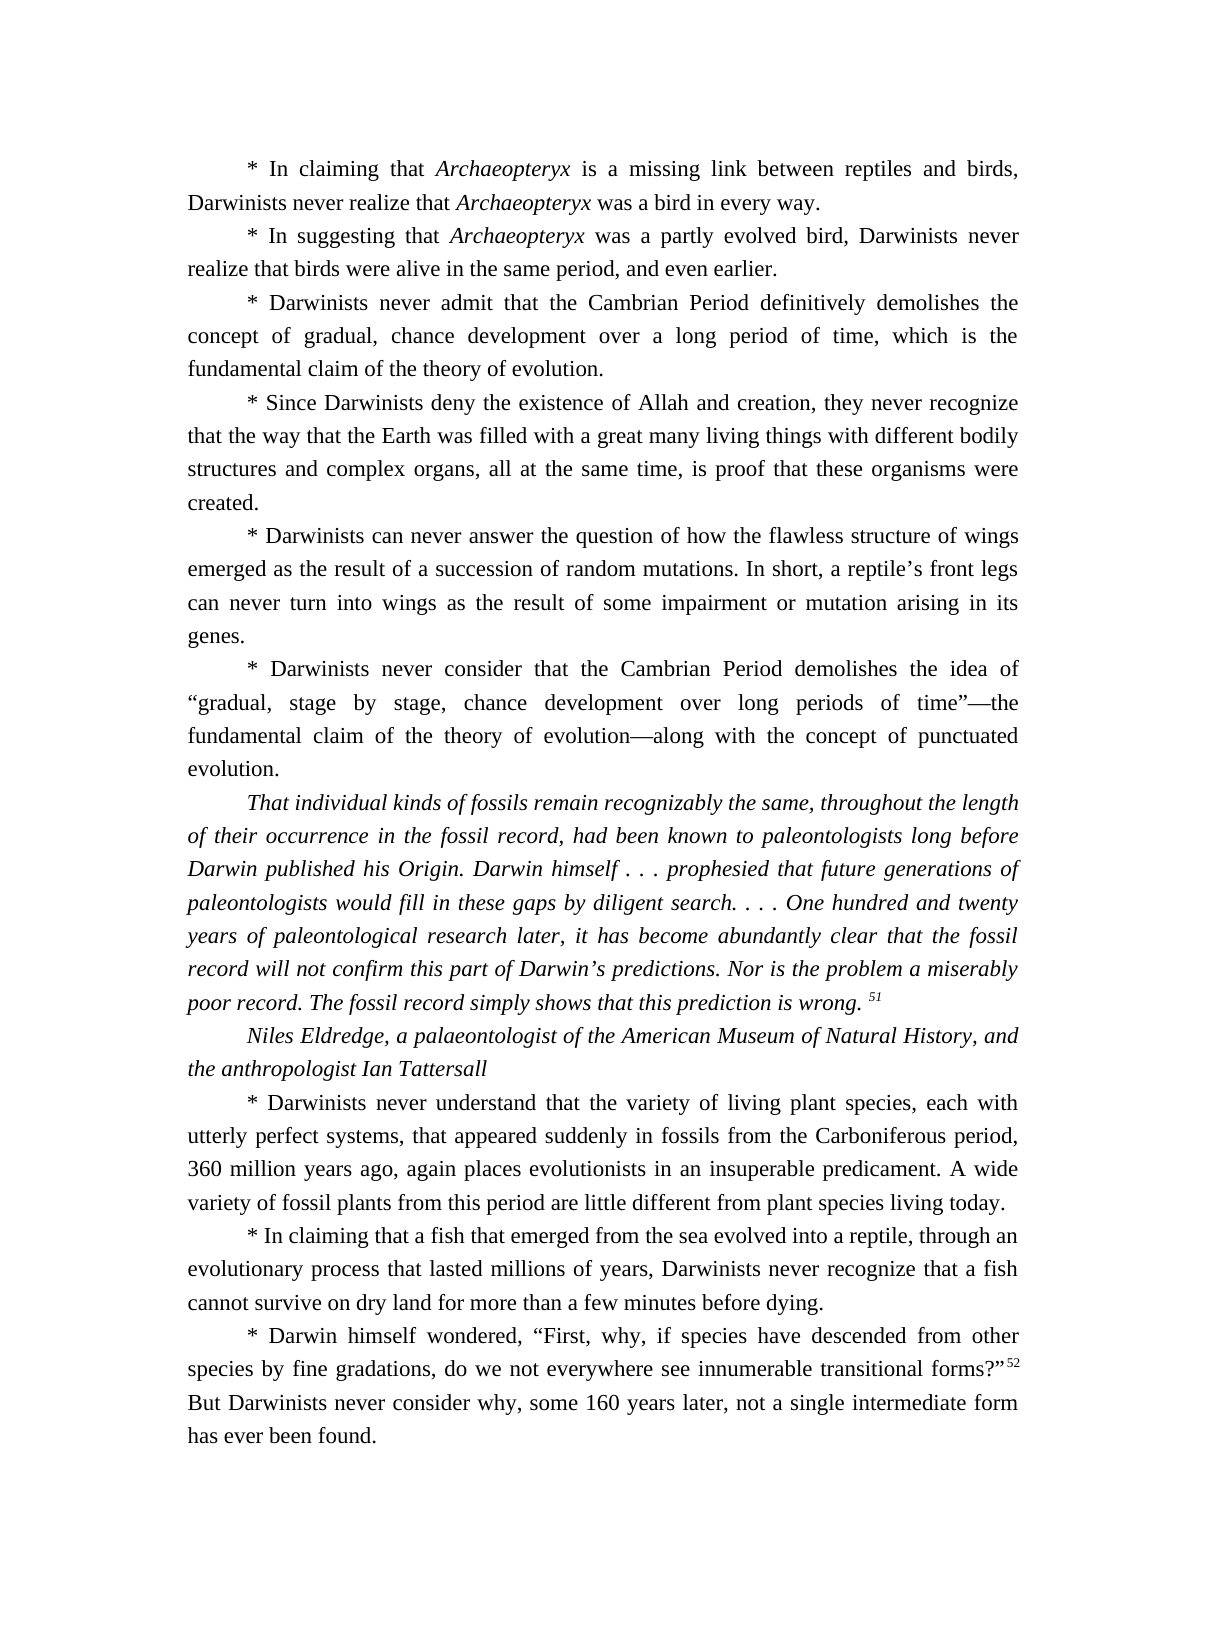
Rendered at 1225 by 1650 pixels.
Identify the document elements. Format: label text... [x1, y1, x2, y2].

text * Darwinists never understand that the variety of living plant species, each with utterly perfect systems, that appeared suddenly in fossils from the Carboniferous period, 360 million years ago, again places evolutionists in an insuperable predicament. A wide variety of fossil plants from this period are little different from plant species living today. [187, 1083, 1020, 1217]
text * In claiming that Archaeopteryx is a missing link between reptiles and birds, Darwinists never realize that Archaeopteryx was a bird in every way. [187, 150, 1020, 217]
text * Darwin himself wondered, “First, why, if species have descended from other species by fine gradations, do we not everywhere see innumerable transitional forms?”52 But Darwinists never consider why, some 160 years later, not a single intermediate form has ever been found. [187, 1317, 1020, 1450]
text * In suggesting that Archaeopteryx was a partly evolved bird, Darwinists never realize that birds were alive in the same period, and even earlier. [187, 217, 1020, 283]
text * Darwinists never consider that the Cambrian Period demolishes the idea of “gradual, stage by stage, chance development over long periods of time”—the fundamental claim of the theory of evolution—along with the concept of punctuated evolution. [187, 650, 1020, 783]
text * Darwinists can never answer the question of how the flawless structure of wings emerged as the result of a succession of random mutations. In short, a reptile’s front legs can never turn into wings as the result of some impairment or mutation arising in its genes. [187, 517, 1020, 650]
text * Darwinists never admit that the Cambrian Period definitively demolishes the concept of gradual, chance development over a long period of time, which is the fundamental claim of the theory of evolution. [187, 283, 1020, 383]
text * Since Darwinists deny the existence of Allah and creation, they never recognize that the way that the Earth was filled with a great many living things with different bodily structures and complex organs, all at the same time, is proof that these organisms were created. [187, 383, 1020, 517]
text * In claiming that a fish that emerged from the sea evolved into a reptile, through an evolutionary process that lasted millions of years, Darwinists never recognize that a fish cannot survive on dry land for more than a few minutes before dying. [187, 1217, 1020, 1317]
text Niles Eldredge, a palaeontologist of the American Museum of Natural History, and the anthropologist Ian Tattersall [187, 1017, 1020, 1083]
text That individual kinds of fossils remain recognizably the same, throughout the length of their occurrence in the fossil record, had been known to paleontologists long before Darwin published his Origin. Darwin himself . . . prophesied that future generations of paleontologists would fill in these gaps by diligent search. . . . One hundred and twenty years of paleontological research later, it has become abundantly clear that the fossil record will not confirm this part of Darwin’s predictions. Nor is the problem a miserably poor record. The fossil record simply shows that this prediction is wrong. 51 [187, 783, 1020, 1017]
